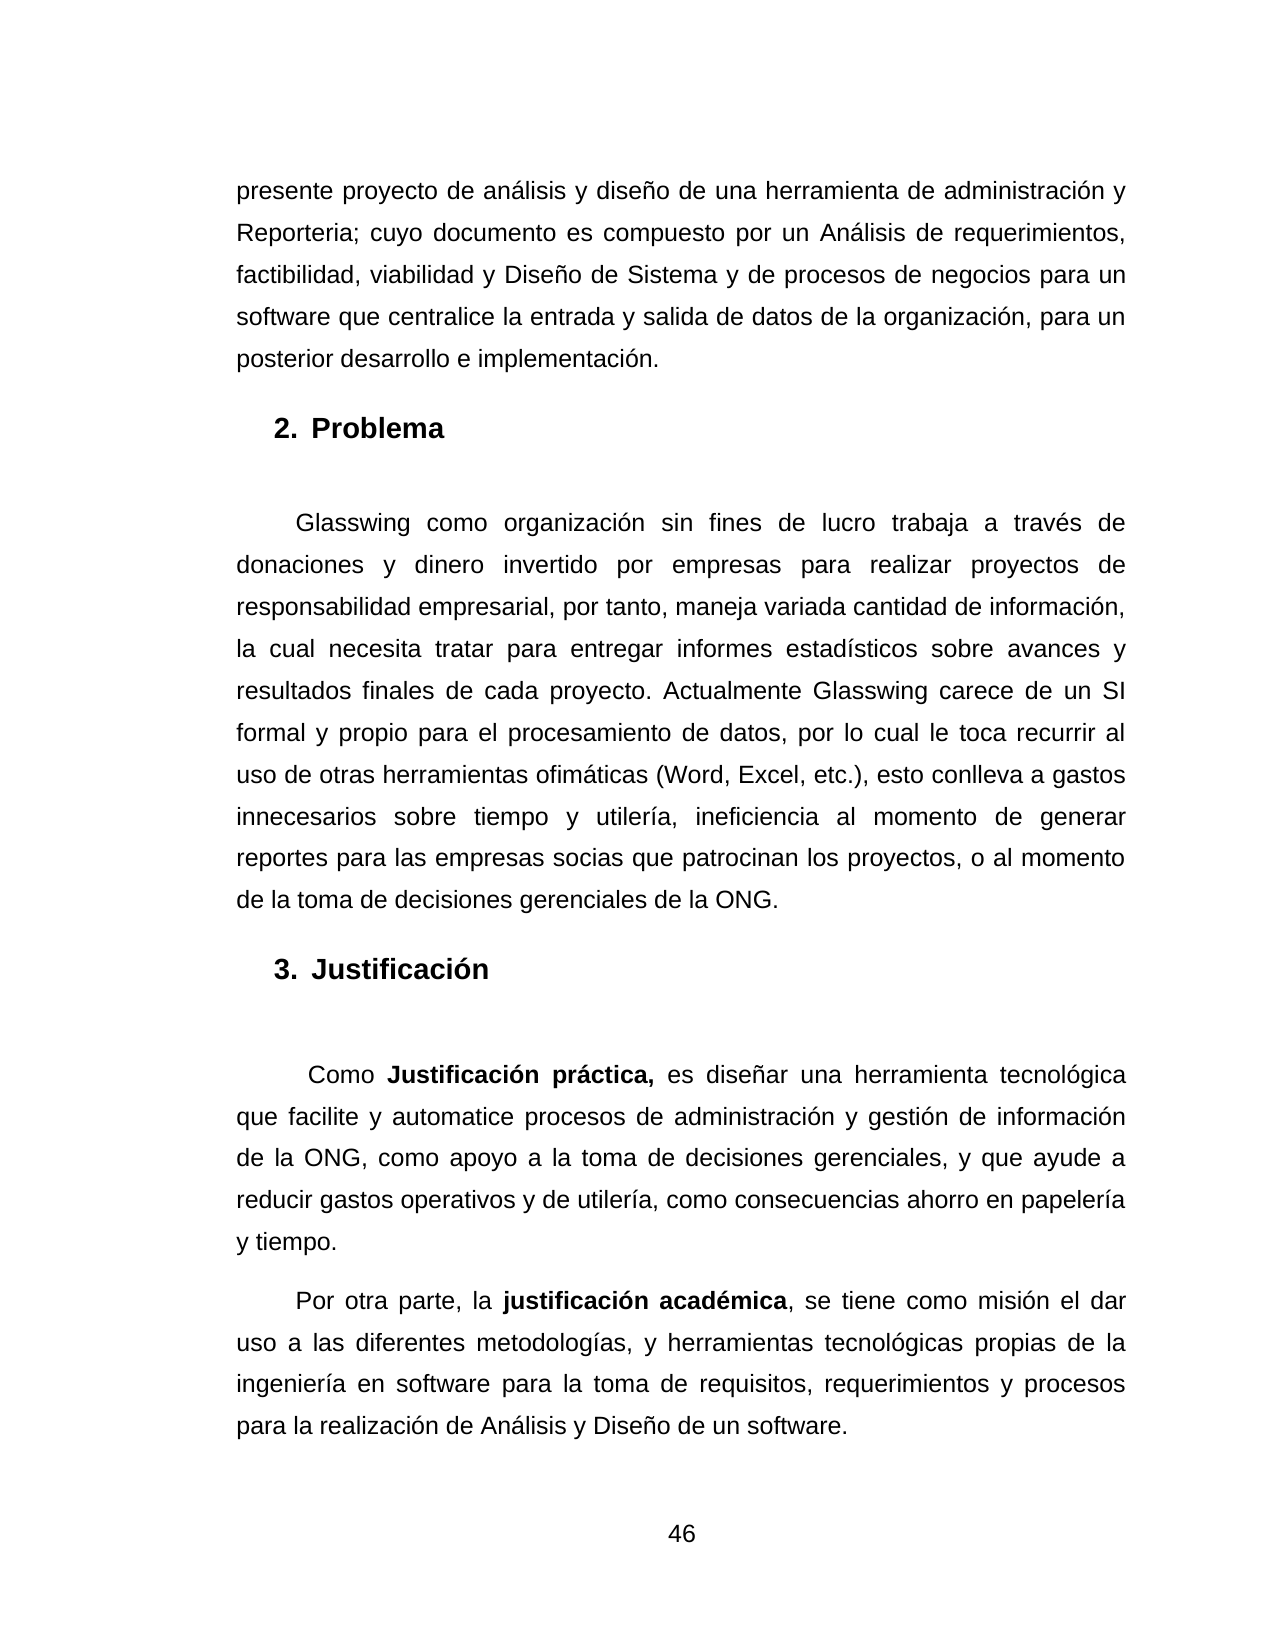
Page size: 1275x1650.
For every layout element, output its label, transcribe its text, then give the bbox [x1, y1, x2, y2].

subtitle Justificación [274, 953, 1127, 986]
text presente proyecto de análisis y diseño de una herramienta de administración y Reporteria; cuyo documento es compuesto por un Análisis de requerimientos, factibilidad, viabilidad y Diseño de Sistema y de procesos de negocios para un software que centralice la entrada y salida de datos de la organización, para un posterior desarrollo e implementación. [236, 177, 1127, 373]
text Glasswing como organización sin fines de lucro trabaja a través de donaciones y dinero invertido por empresas para realizar proyectos de responsabilidad empresarial, por tanto, maneja variada cantidad de información, la cual necesita tratar para entregar informes estadísticos sobre avances y resultados finales de cada proyecto. Actualmente Glasswing carece de un SI formal y propio para el procesamiento de datos, por lo cual le toca recurrir al uso de otras herramientas ofimáticas (Word, Excel, etc.), esto conlleva a gastos innecesarios sobre tiempo y utilería, ineficiencia al momento de generar reportes para las empresas socias que patrocinan los proyectos, o al momento de la toma de decisiones gerenciales de la ONG. [236, 509, 1127, 914]
text Por otra parte, la justificación académica, se tiene como misión el dar uso a las diferentes metodologías, y herramientas tecnológicas propias de la ingeniería en software para la toma de requisitos, requerimientos y procesos para la realización de Análisis y Diseño de un software. [236, 1286, 1127, 1440]
text Como Justificación práctica, es diseñar una herramienta tecnológica que facilite y automatice procesos de administración y gestión de información de la ONG, como apoyo a la toma de decisiones gerenciales, y que ayude a reducir gastos operativos y de utilería, como consecuencias ahorro en papelería y tiempo. [236, 1060, 1127, 1256]
subtitle Problema [274, 412, 1127, 444]
